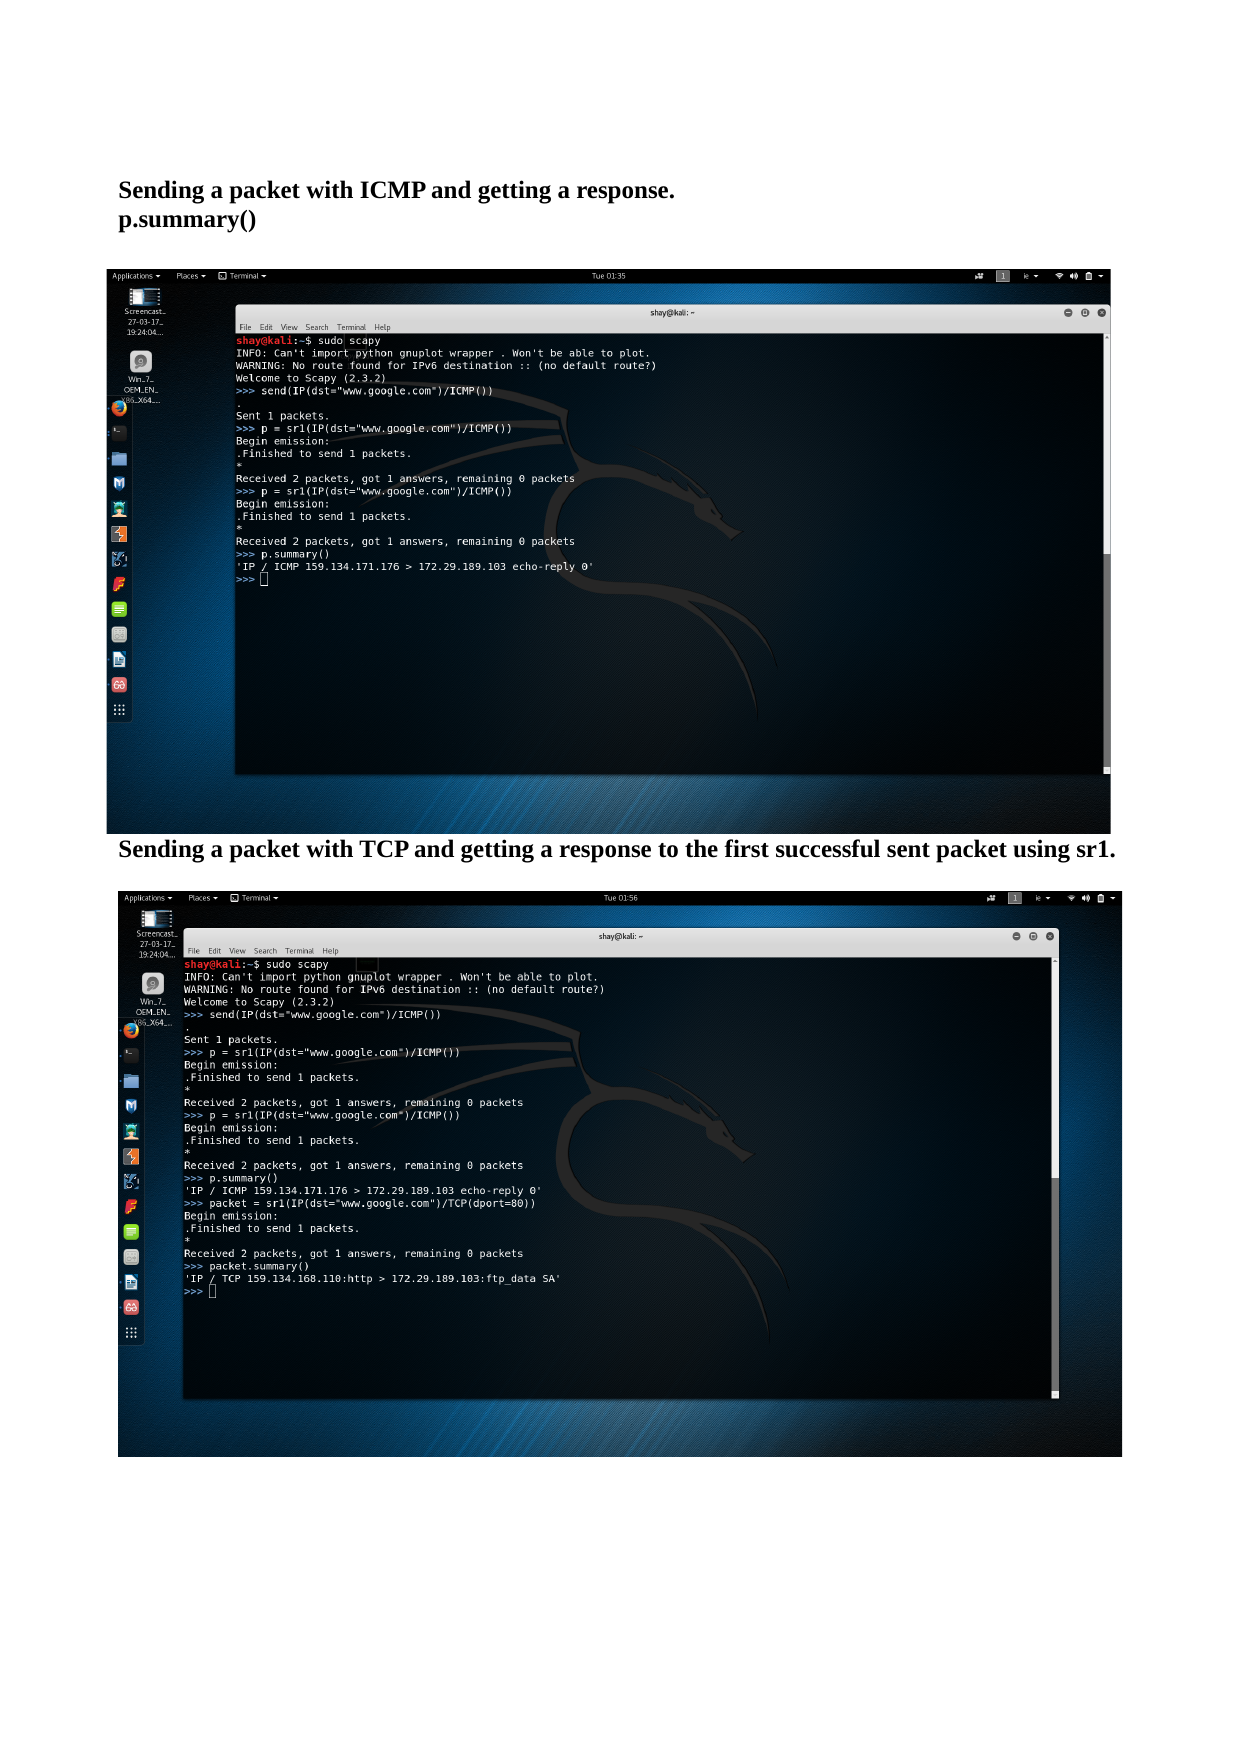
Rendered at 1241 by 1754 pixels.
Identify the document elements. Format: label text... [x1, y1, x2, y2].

text Sending a packet with ICMP and getting a response. [118, 176, 1122, 204]
text Sending a packet with TCP and getting a response to the first successful sent packet using sr1. [118, 291, 1122, 863]
text p.summary() [118, 204, 1122, 233]
